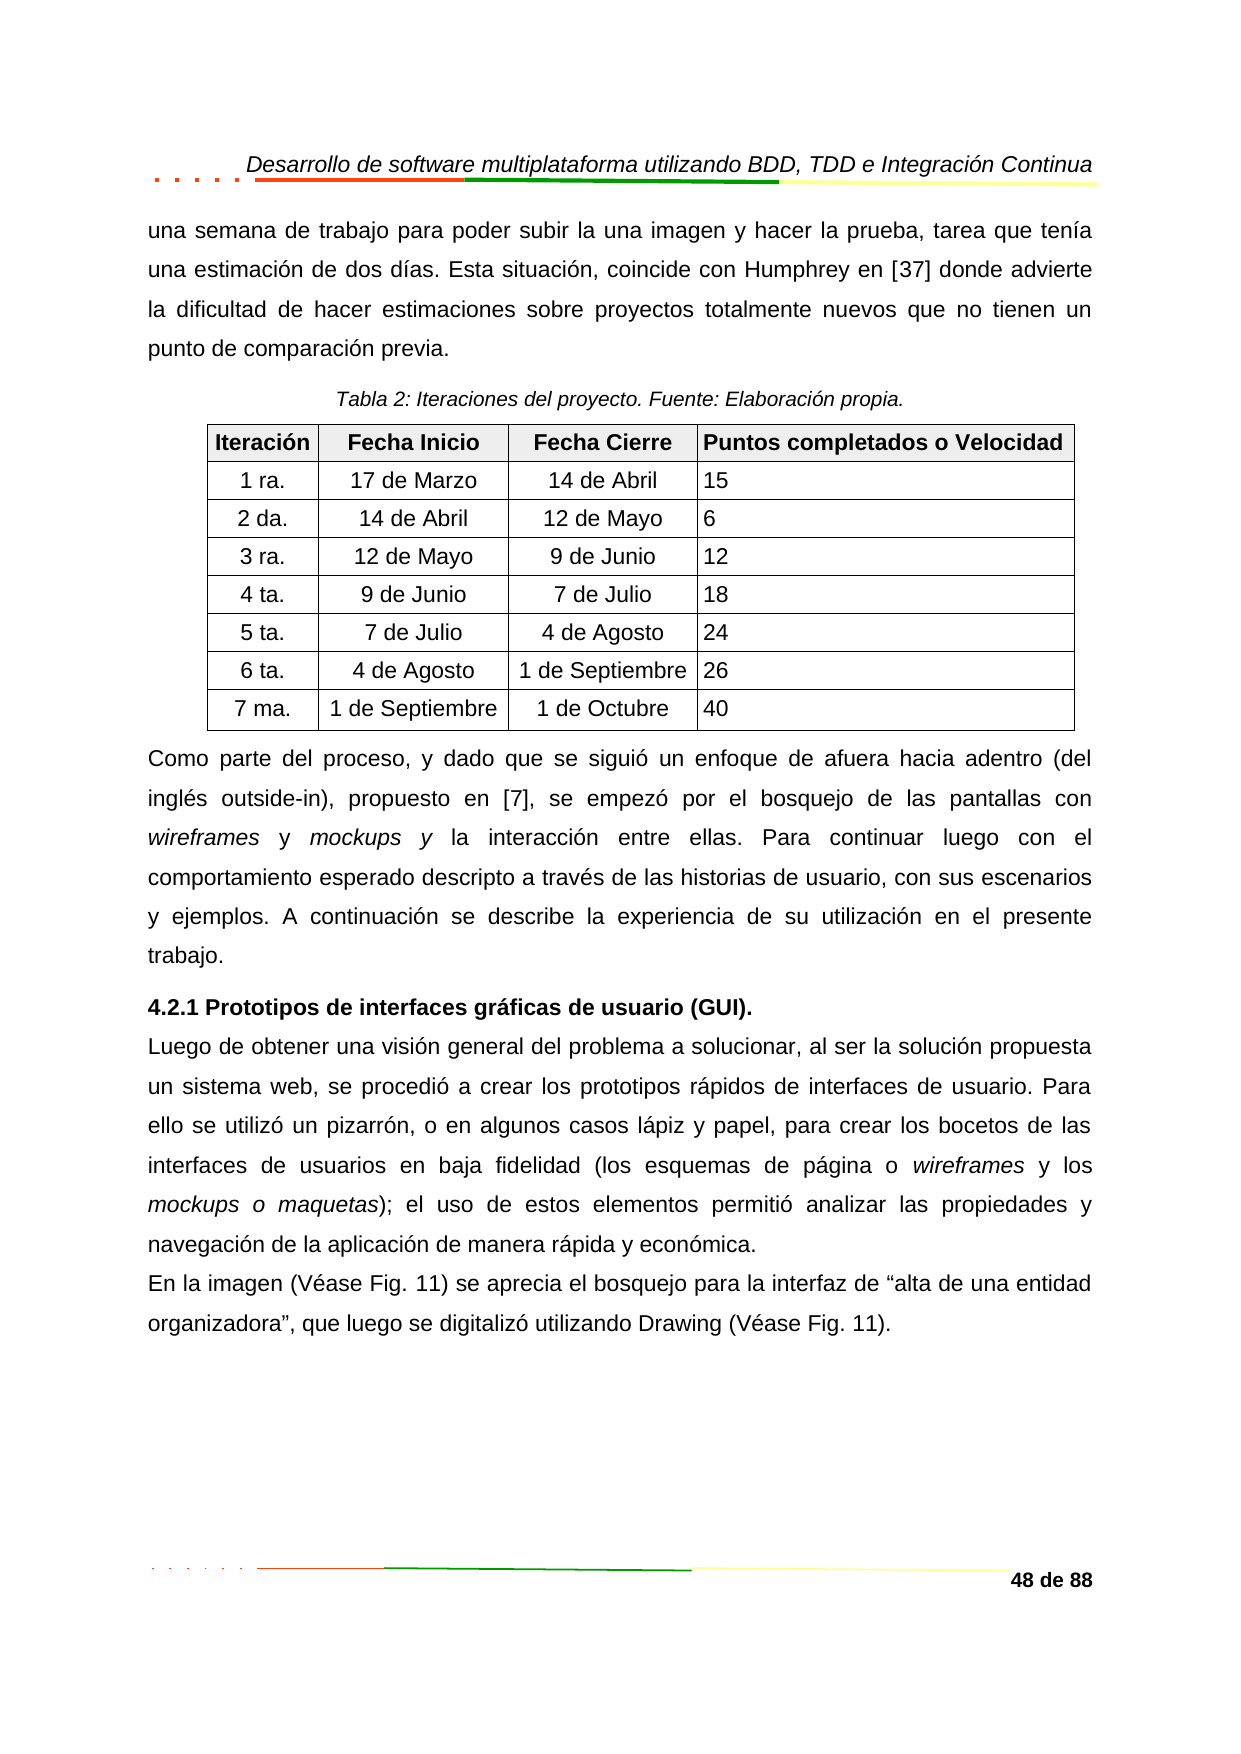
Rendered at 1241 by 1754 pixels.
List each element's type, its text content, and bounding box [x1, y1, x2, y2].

table_header Iteración [208, 425, 318, 461]
text En la imagen (Véase Fig. 11) se aprecia el bosquejo para la interfaz de “alta de una entidad organizadora”, que luego se digitalizó utilizando Drawing (Véase Fig. 11). [148, 1270, 1093, 1336]
table_cell 1 ra. [208, 462, 318, 499]
table_cell 7 de Julio [319, 614, 508, 651]
text Tabla 2: Iteraciones del proyecto. Fuente: Elaboración propia. [148, 387, 1093, 411]
table_cell 6 ta. [208, 652, 318, 689]
table_cell 4 ta. [208, 576, 318, 613]
table_cell 18 [698, 576, 1074, 613]
text 4.2.1 Prototipos de interfaces gráficas de usuario (GUI). [148, 994, 1093, 1020]
table_cell 9 de Junio [319, 576, 508, 613]
table_cell 1 de Septiembre [319, 690, 508, 730]
table_cell 12 [698, 538, 1074, 575]
table_cell 1 de Octubre [509, 690, 697, 730]
table_cell 24 [698, 614, 1074, 651]
table_cell 14 de Abril [319, 500, 508, 537]
table_header Fecha Cierre [509, 425, 697, 461]
table_cell 1 de Septiembre [509, 652, 697, 689]
table_cell 12 de Mayo [319, 538, 508, 575]
table_header Puntos completados o Velocidad [698, 425, 1074, 461]
text una semana de trabajo para poder subir la una imagen y hacer la prueba, tarea que tenía una estimación de dos días. Esta situación, coincide con Humphrey en [37] donde advierte la dificultad de hacer estimaciones sobre proyectos totalmente nuevos que no tienen un punto de comparación previa. [148, 217, 1093, 361]
table_header Fecha Inicio [319, 425, 508, 461]
table_cell 7 ma. [208, 690, 318, 730]
table_cell 4 de Agosto [319, 652, 508, 689]
table_cell 5 ta. [208, 614, 318, 651]
text Luego de obtener una visión general del problema a solucionar, al ser la solución propuesta un sistema web, se procedió a crear los prototipos rápidos de interfaces de usuario. Para ello se utilizó un pizarrón, o en algunos casos lápiz y papel, para crear los bocetos de las interfaces de usuarios en baja fidelidad (los esquemas de página o wireframes y los mockups o maquetas); el uso de estos elementos permitió analizar las propiedades y navegación de la aplicación de manera rápida y económica. [148, 1033, 1093, 1257]
table_cell 6 [698, 500, 1074, 537]
table_cell 9 de Junio [509, 538, 697, 575]
table_cell 4 de Agosto [509, 614, 697, 651]
table_cell 12 de Mayo [509, 500, 697, 537]
table_cell 7 de Julio [509, 576, 697, 613]
table_cell 3 ra. [208, 538, 318, 575]
table_cell 26 [698, 652, 1074, 689]
table_cell 15 [698, 462, 1074, 499]
table_cell 14 de Abril [509, 462, 697, 499]
table_cell 40 [698, 690, 1074, 730]
table_cell 2 da. [208, 500, 318, 537]
text Como parte del proceso, y dado que se siguió un enfoque de afuera hacia adentro (del inglés outside-in), propuesto en [7], se empezó por el bosquejo de las pantallas con wireframes y mockups y la interacción entre ellas. Para continuar luego con el comportamiento esperado descripto a través de las historias de usuario, con sus escenarios y ejemplos. A continuación se describe la experiencia de su utilización en el presente trabajo. [148, 745, 1093, 969]
table_cell 17 de Marzo [319, 462, 508, 499]
